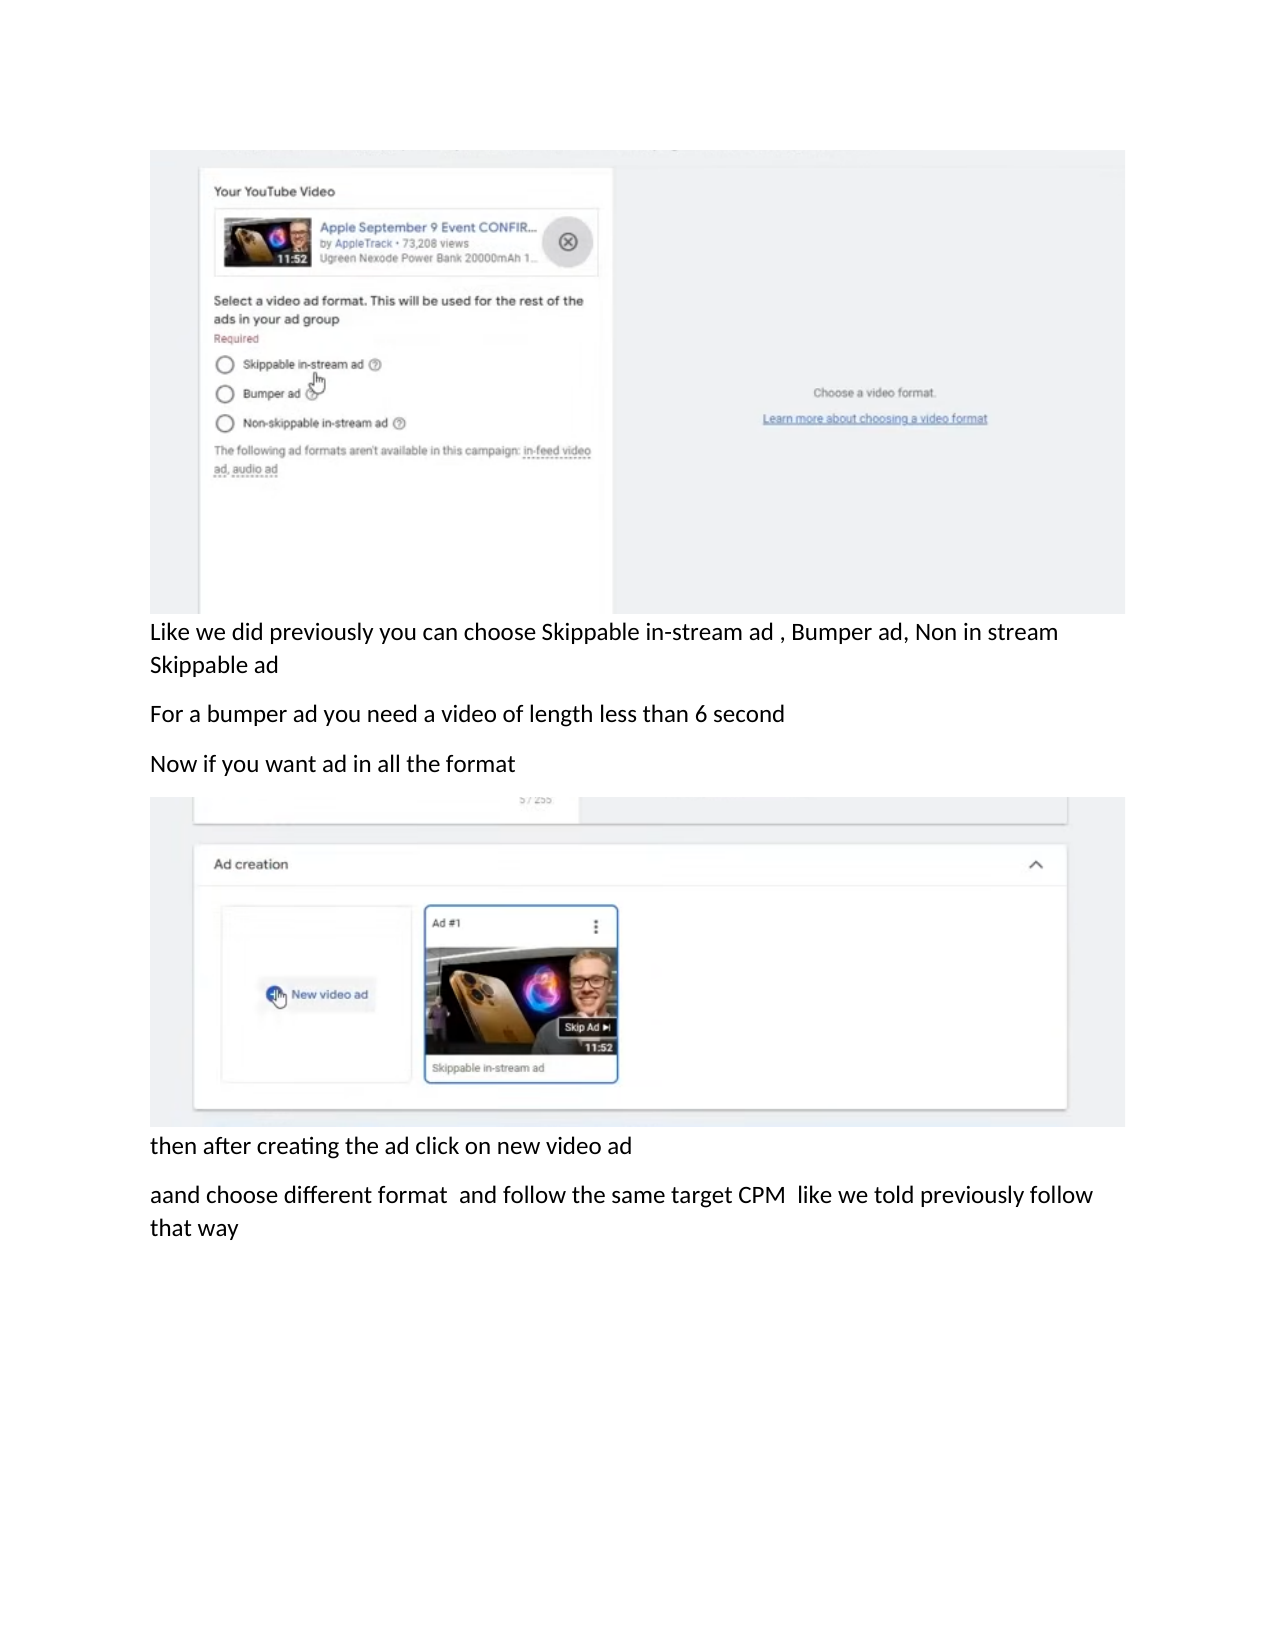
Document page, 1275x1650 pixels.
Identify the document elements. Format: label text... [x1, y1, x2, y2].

text Now if you want ad in all the format [150, 748, 1125, 778]
text Like we did previously you can choose Skippable in-stream ad , Bumper ad, Non in stream Skippable ad [150, 614, 1125, 679]
picture [150, 797, 1125, 1127]
text then after creating the ad click on new video ad [150, 1130, 1125, 1161]
picture [150, 150, 1125, 614]
text aand choose different format and follow the same target CPM like we told previously follow that way [150, 1179, 1125, 1243]
text For a bumper ad you need a video of length less than 6 second [150, 698, 1125, 729]
